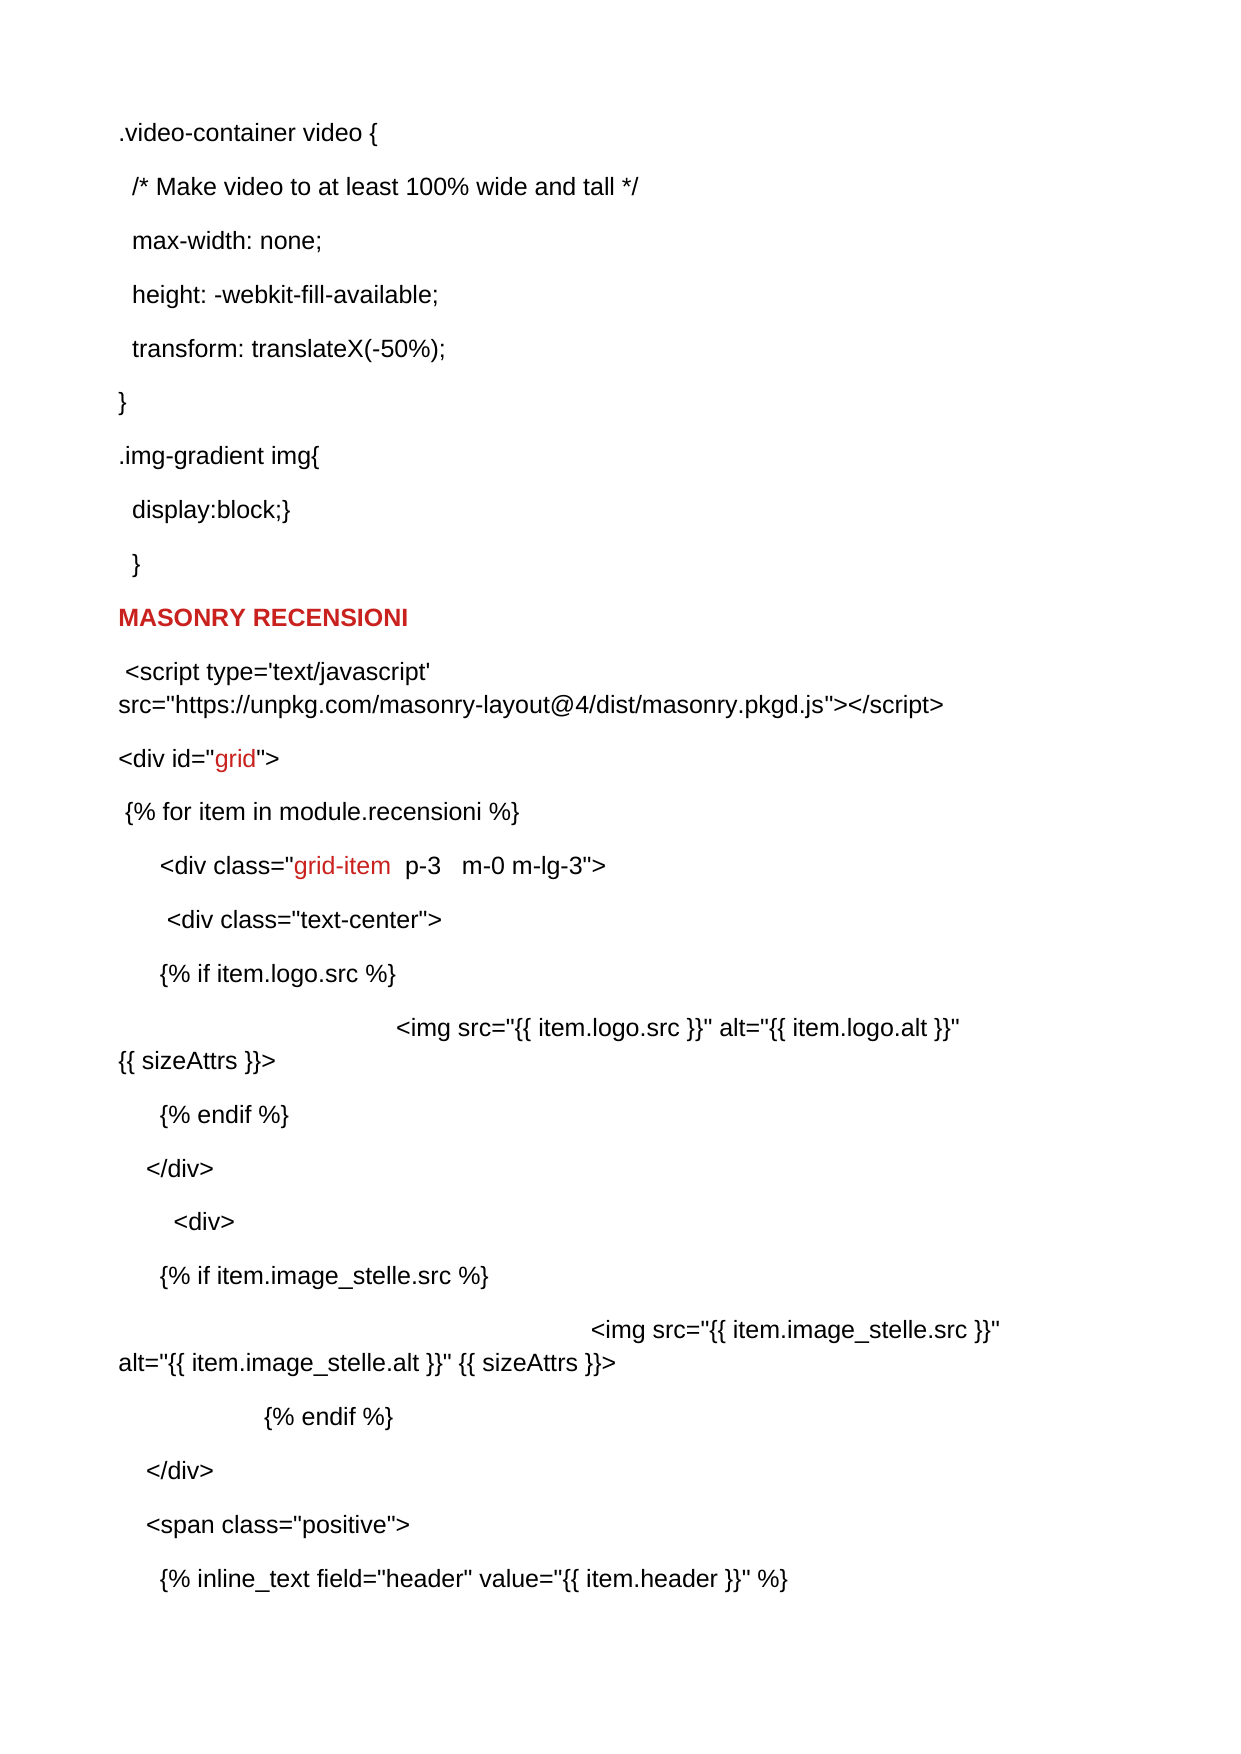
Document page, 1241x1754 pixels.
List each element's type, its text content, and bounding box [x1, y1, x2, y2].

text MASONRY RECENSIONI [118, 603, 1122, 632]
text } [118, 549, 1122, 578]
text </div> [118, 1456, 1122, 1484]
text display:block;} [118, 495, 1122, 524]
text {% endif %} [118, 1402, 1122, 1431]
text max-width: none; [118, 226, 1122, 254]
text <div id="grid"> [118, 743, 1122, 772]
text {% inline_text field="header" value="{{ item.header }}" %} [118, 1563, 1122, 1592]
text .video-container video { [118, 118, 1122, 147]
text height: -webkit-fill-available; [118, 280, 1122, 308]
text {% if item.logo.src %} [118, 959, 1122, 988]
text <span class="positive"> [118, 1510, 1122, 1538]
text <img src="{{ item.image_stelle.src }}" alt="{{ item.image_stelle.alt }}" {{ sizeAttrs }}> [118, 1315, 1122, 1377]
text <div> [118, 1207, 1122, 1236]
text } [118, 387, 1122, 416]
text <script type='text/javascript' src="https://unpkg.com/masonry-layout@4/dist/masonry.pkgd.js"></script> [118, 657, 1122, 718]
text {% for item in module.recensioni %} [118, 797, 1122, 826]
text <div class="grid-item p-3 m-0 m-lg-3"> [118, 851, 1122, 880]
text transform: translateX(-50%); [118, 333, 1122, 362]
text /* Make video to at least 100% wide and tall */ [118, 172, 1122, 201]
text <div class="text-center"> [118, 905, 1122, 934]
text {% endif %} [118, 1100, 1122, 1128]
text .img-gradient img{ [118, 441, 1122, 470]
text {% if item.image_stelle.src %} [118, 1261, 1122, 1290]
text <img src="{{ item.logo.src }}" alt="{{ item.logo.alt }}" {{ sizeAttrs }}> [118, 1013, 1122, 1074]
text </div> [118, 1153, 1122, 1182]
